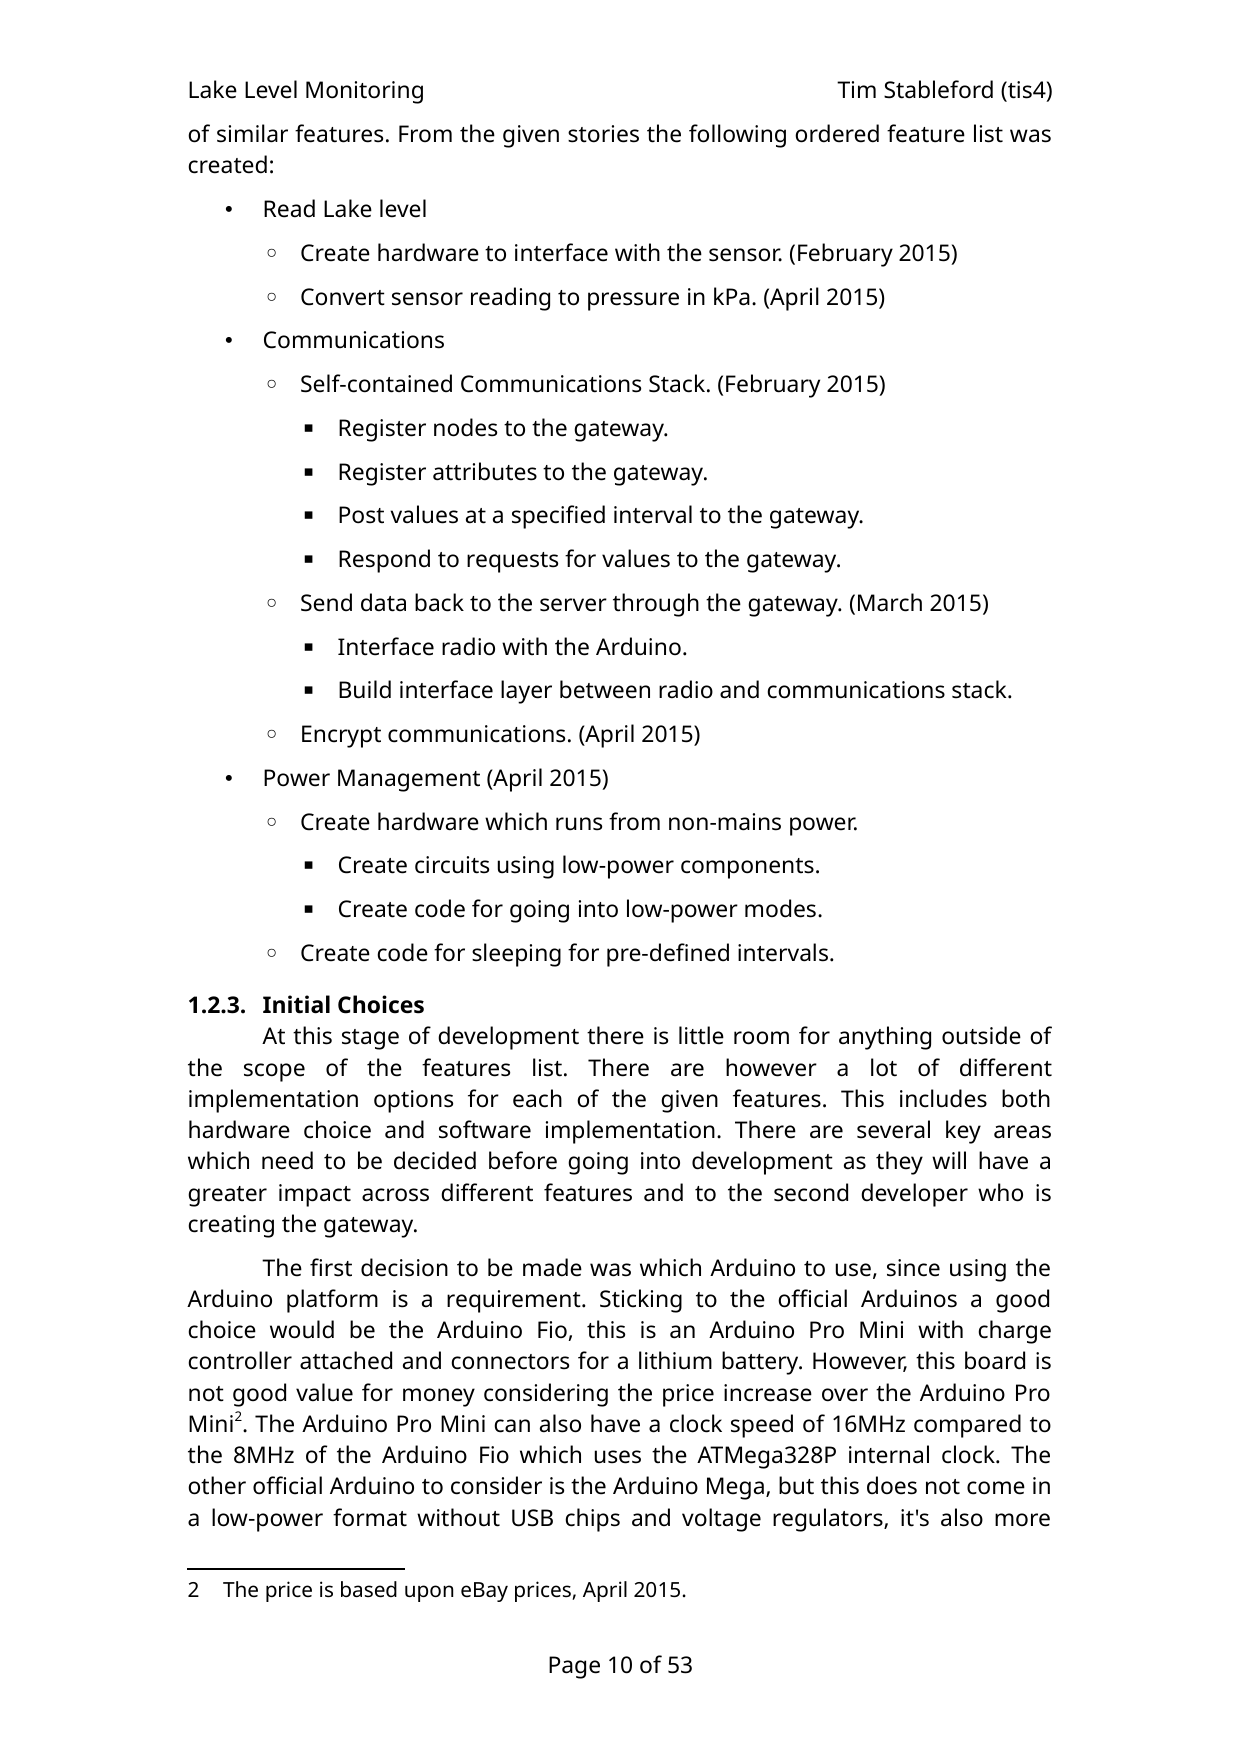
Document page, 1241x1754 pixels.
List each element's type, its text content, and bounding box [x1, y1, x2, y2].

text The first decision to be made was which Arduino to use, since using the Arduino platform is a requirement. Sticking to the official Arduinos a good choice would be the Arduino Fio, this is an Arduino Pro Mini with charge controller attached and connectors for a lithium battery. However, this board is not good value for money considering the price increase over the Arduino Pro Mini. The Arduino Pro Mini can also have a clock speed of 16MHz compared to the 8MHz of the Arduino Fio which uses the ATMega328P internal clock. The other official Arduino to consider is the Arduino Mega, but this does not come in a low-power format without USB chips and voltage regulators, it's also more [187, 1251, 1053, 1533]
list Create code for going into low-power modes. [300, 893, 1053, 924]
list Create hardware to interface with the sensor. (February 2015) [262, 237, 1053, 268]
list Respond to requests for values to the gateway. [300, 543, 1053, 574]
list Post values at a specified interval to the gateway. [300, 499, 1053, 531]
list Build interface layer between radio and communications stack. [300, 674, 1053, 706]
subtitle Initial Choices [187, 989, 1053, 1020]
list Register nodes to the gateway. [300, 412, 1053, 443]
list Encrypt communications. (April 2015) [262, 718, 1053, 749]
list Register attributes to the gateway. [300, 456, 1053, 487]
text The price is based upon eBay prices, April 2015. [187, 1576, 1053, 1604]
list Interface radio with the Arduino. [300, 631, 1053, 662]
list Create code for sleeping for pre-defined intervals. [262, 937, 1053, 968]
list Self-contained Communications Stack. (February 2015) [262, 368, 1053, 399]
list Power Management (April 2015) [225, 762, 1053, 793]
list Convert sensor reading to pressure in kPa. (April 2015) [262, 281, 1053, 312]
list Create circuits using low-power components. [300, 849, 1053, 881]
text At this stage of development there is little room for anything outside of the scope of the features list. There are however a lot of different implementation options for each of the given features. This includes both hardware choice and software implementation. There are several key areas which need to be decided before going into development as they will have a greater impact across different features and to the second developer who is creating the gateway. [187, 1020, 1053, 1239]
list Send data back to the server through the gateway. (March 2015) [262, 587, 1053, 618]
list Read Lake level [225, 193, 1053, 224]
text of similar features. From the given stories the following ordered feature list was created: [187, 118, 1053, 181]
list Create hardware which runs from non-mains power. [262, 806, 1053, 837]
list Communications [225, 324, 1053, 356]
